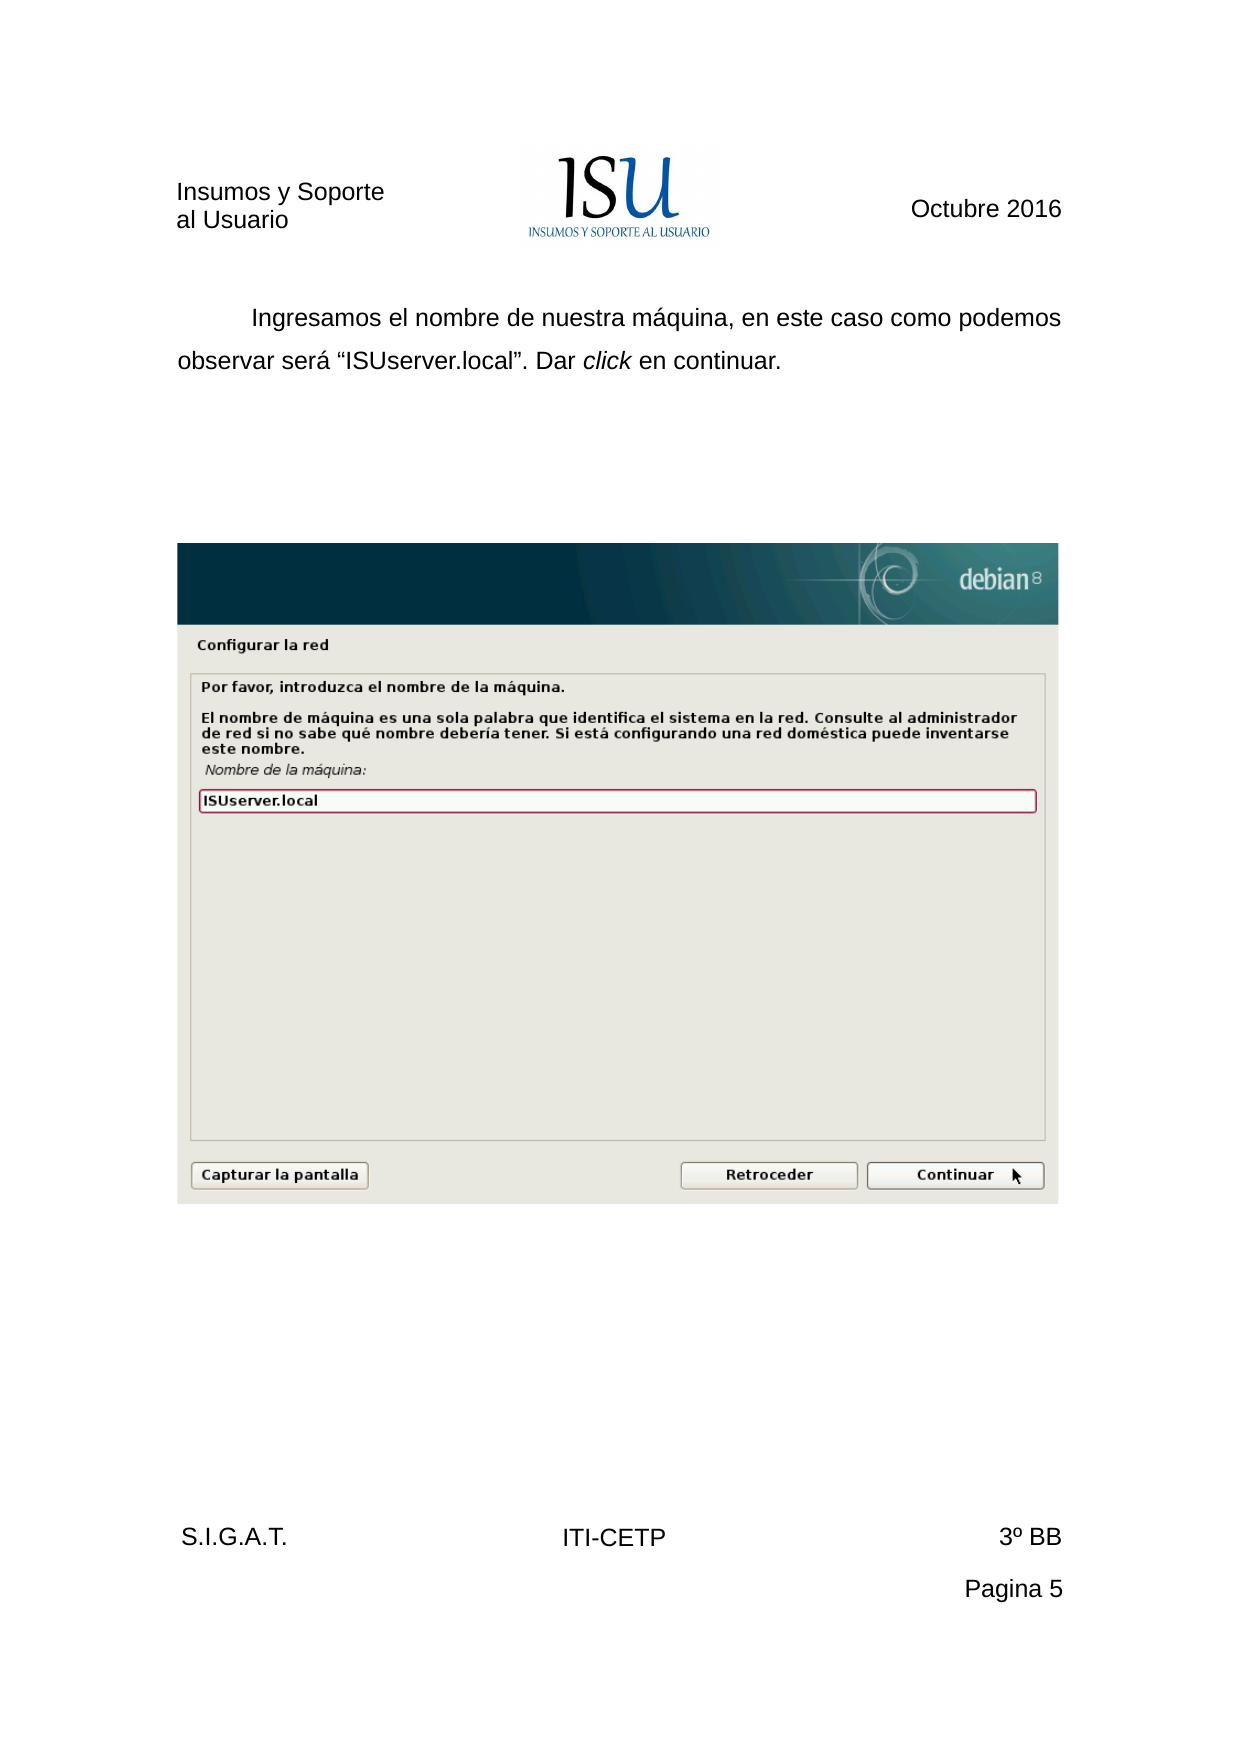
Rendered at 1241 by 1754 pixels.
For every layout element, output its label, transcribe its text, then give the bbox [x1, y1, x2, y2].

picture [177, 543, 1059, 1204]
picture [517, 138, 723, 252]
text Ingresamos el nombre de nuestra máquina, en este caso como podemos observar será “ISUserver.local”. Dar click en continuar. [177, 303, 1063, 375]
